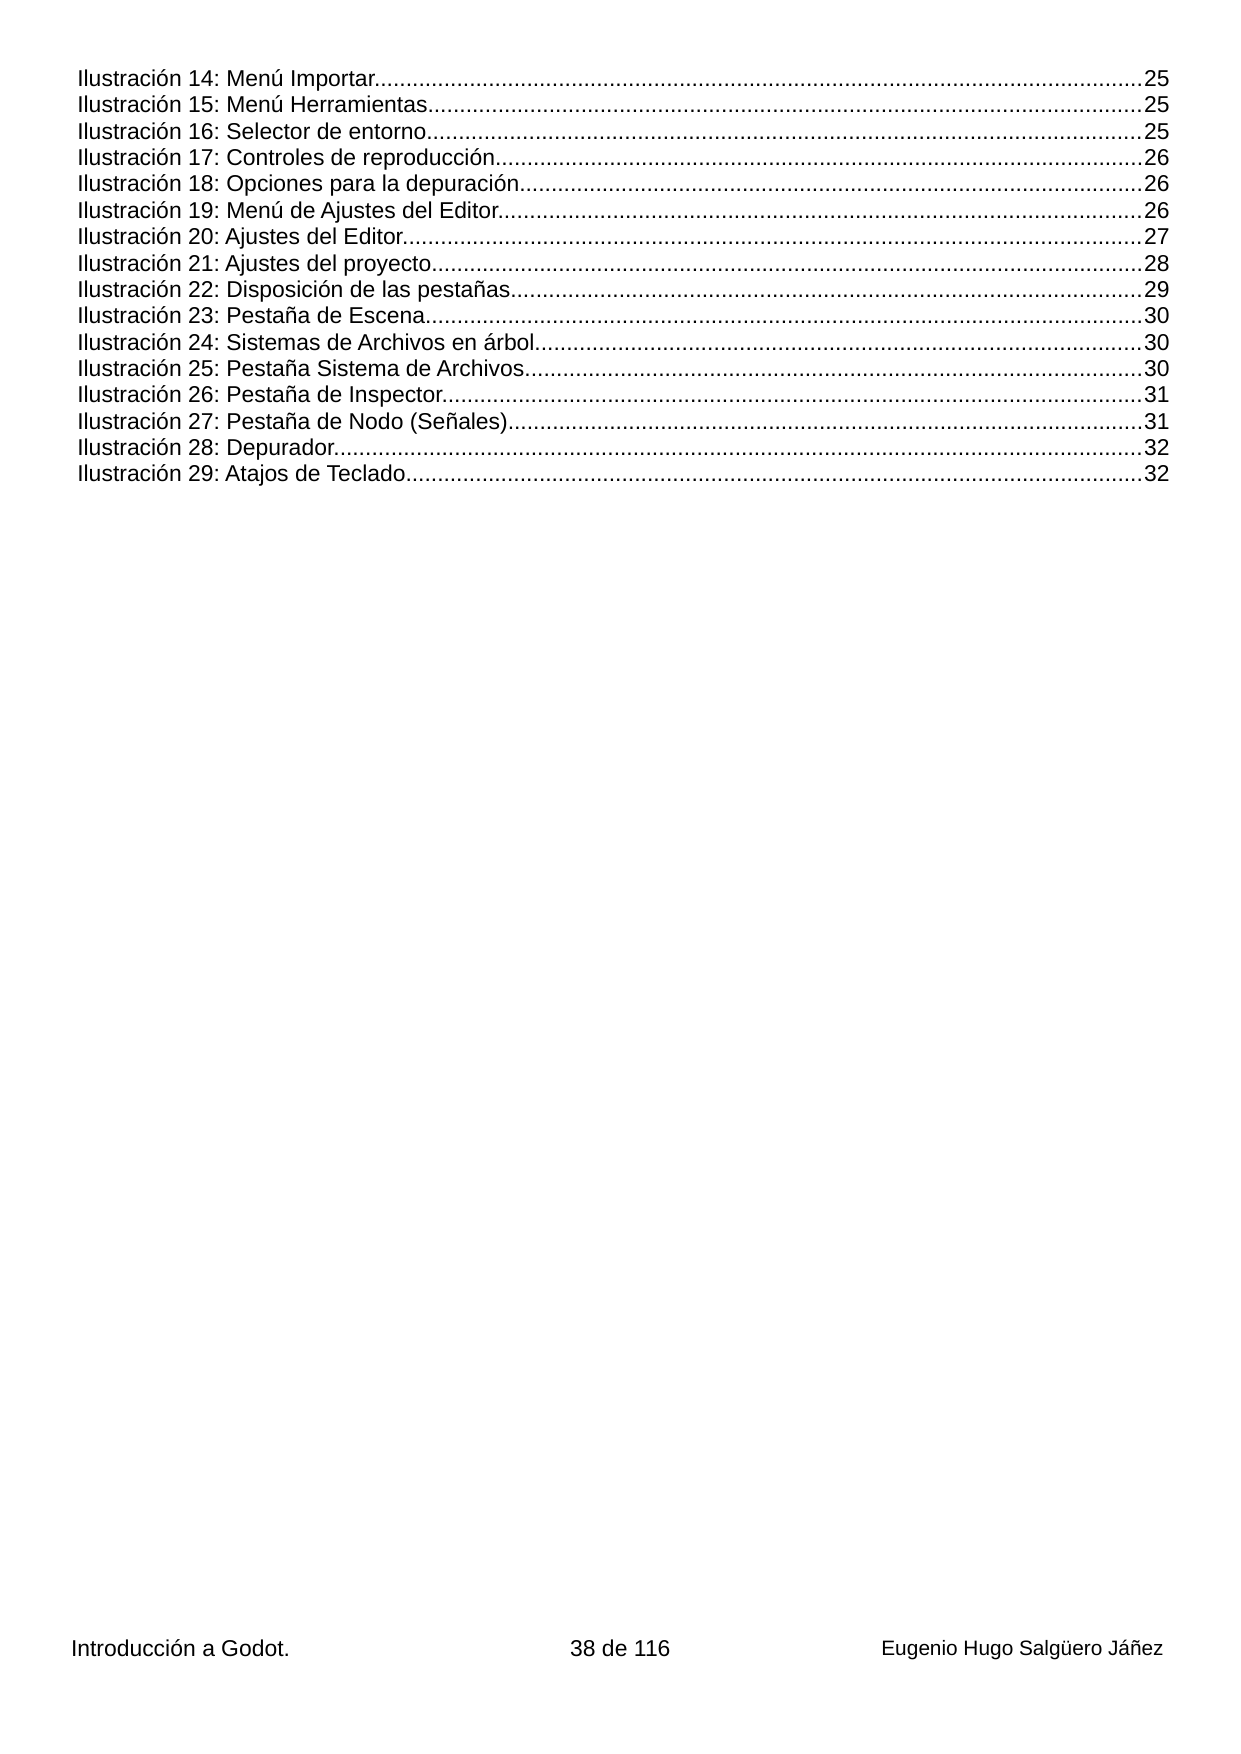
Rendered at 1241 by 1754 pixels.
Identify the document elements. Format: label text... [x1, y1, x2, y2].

text Ilustración 25: Pestaña Sistema de Archivos. 30 [71, 355, 1169, 381]
text Ilustración 26: Pestaña de Inspector. 31 [71, 381, 1169, 408]
text Ilustración 20: Ajustes del Editor. 27 [71, 223, 1169, 249]
text Ilustración 29: Atajos de Teclado. 32 [71, 460, 1169, 487]
text Ilustración 16: Selector de entorno. 25 [71, 118, 1169, 144]
text Ilustración 19: Menú de Ajustes del Editor. 26 [71, 197, 1169, 223]
text Ilustración 28: Depurador. 32 [71, 434, 1169, 460]
text Ilustración 14: Menú Importar. 25 [71, 65, 1169, 91]
text Ilustración 23: Pestaña de Escena. 30 [71, 302, 1169, 328]
text Ilustración 21: Ajustes del proyecto. 28 [71, 249, 1169, 276]
text Ilustración 15: Menú Herramientas. 25 [71, 91, 1169, 118]
text Ilustración 22: Disposición de las pestañas. 29 [71, 276, 1169, 302]
text Ilustración 17: Controles de reproducción. 26 [71, 144, 1169, 170]
text Ilustración 24: Sistemas de Archivos en árbol. 30 [71, 328, 1169, 355]
text Ilustración 27: Pestaña de Nodo (Señales). 31 [71, 408, 1169, 434]
text Ilustración 18: Opciones para la depuración. 26 [71, 170, 1169, 197]
